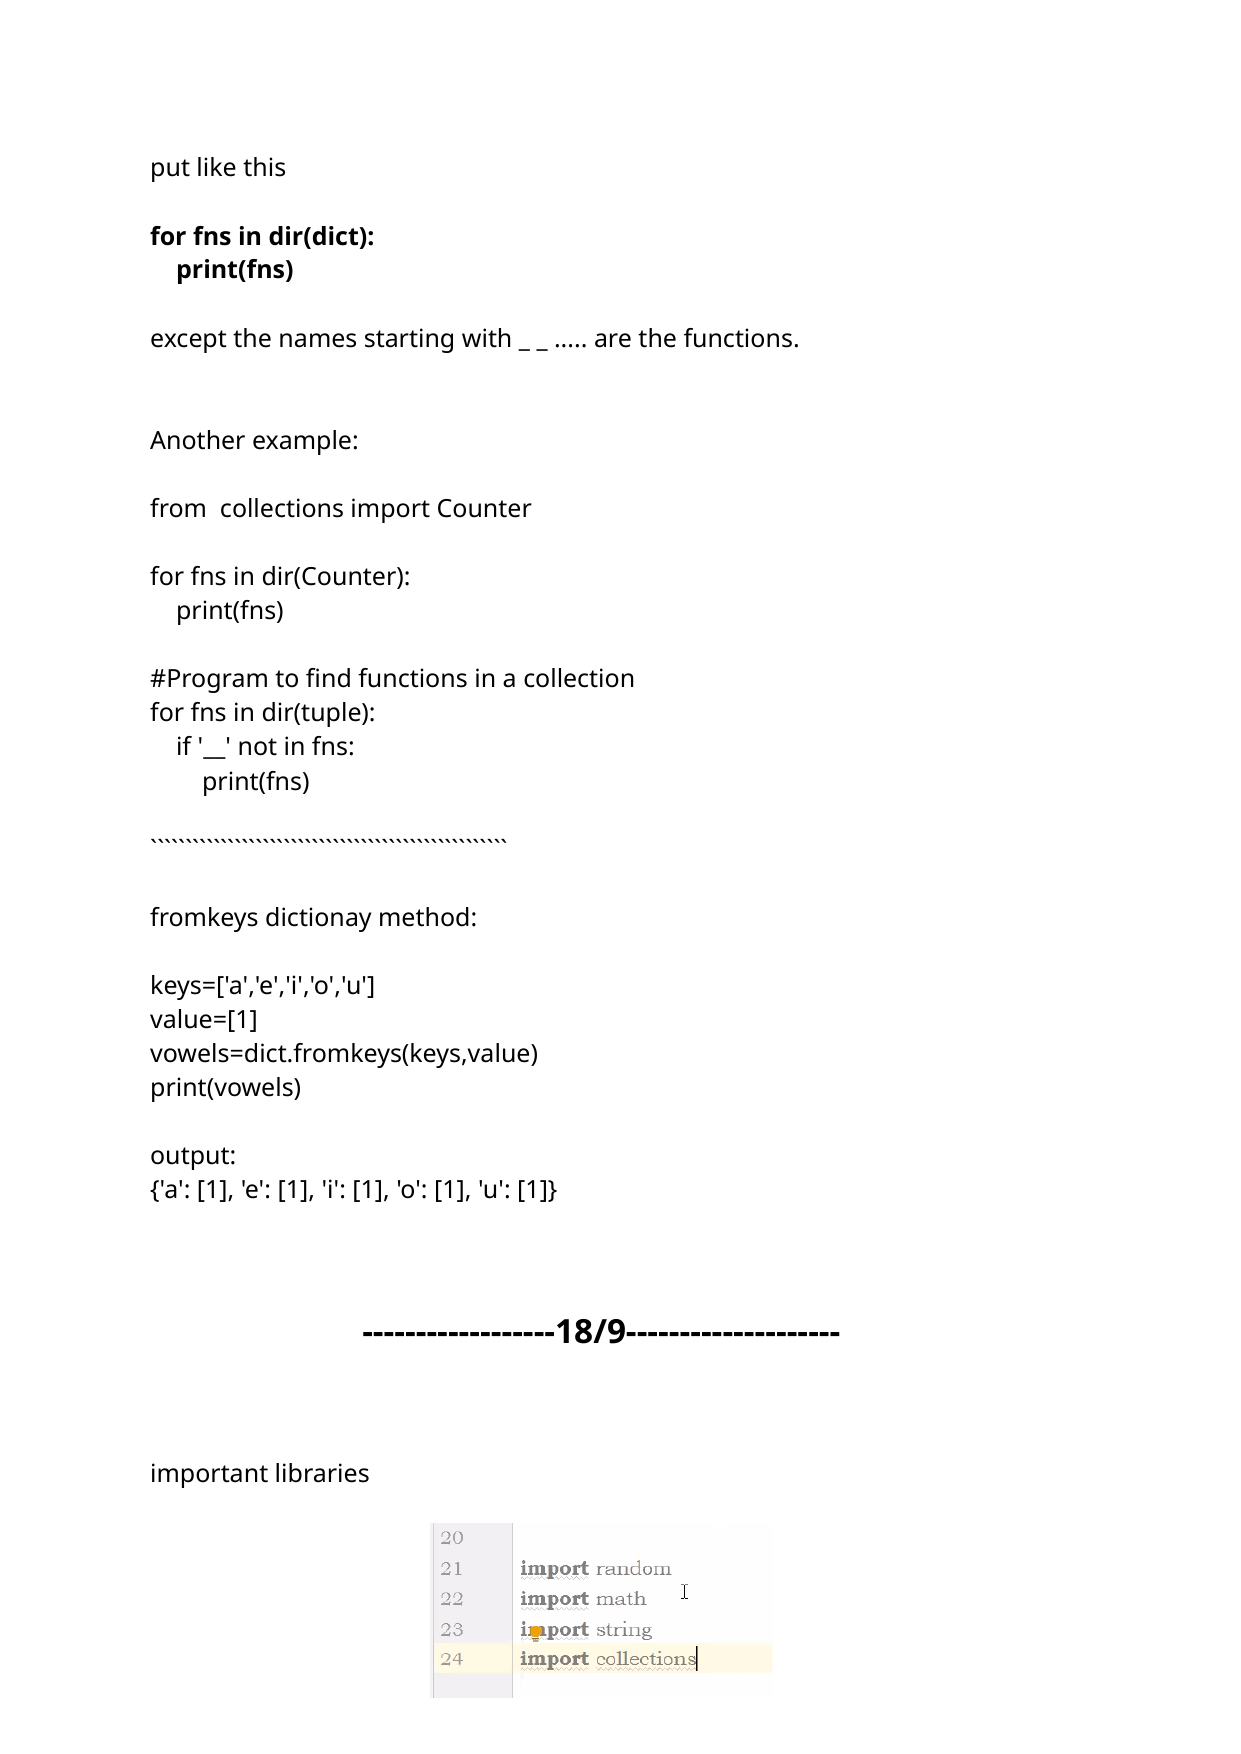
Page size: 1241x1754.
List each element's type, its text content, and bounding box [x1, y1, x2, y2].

text put like this [150, 150, 1053, 184]
text important libraries [150, 1456, 1053, 1490]
text keys=['a','e','i','o','u'] [150, 967, 1053, 1002]
text Another example: [150, 422, 1053, 457]
text {'a': [1], 'e': [1], 'i': [1], 'o': [1], 'u': [1]} [150, 1172, 1053, 1206]
text output: [150, 1138, 1053, 1172]
text from collections import Counter [150, 491, 1053, 525]
text for fns in dir(Counter): [150, 559, 1053, 593]
text ------------------18/9-------------------- [150, 1308, 1053, 1353]
text vowels=dict.fromkeys(keys,value) [150, 1036, 1053, 1070]
text print(vowels) [150, 1070, 1053, 1104]
text fromkeys dictionay method: [150, 899, 1053, 933]
text value=[1] [150, 1002, 1053, 1036]
text ``````````````````````````````````````````````````` [150, 831, 1053, 865]
picture [430, 1523, 773, 1698]
text for fns in dir(tuple): [150, 695, 1053, 729]
text except the names starting with _ _ ..... are the functions. [150, 320, 1053, 354]
text print(fns) [150, 252, 1053, 286]
text print(fns) [150, 593, 1053, 627]
text print(fns) [150, 763, 1053, 797]
text for fns in dir(dict): [150, 218, 1053, 252]
text if '__' not in fns: [150, 729, 1053, 763]
text #Program to find functions in a collection [150, 661, 1053, 695]
